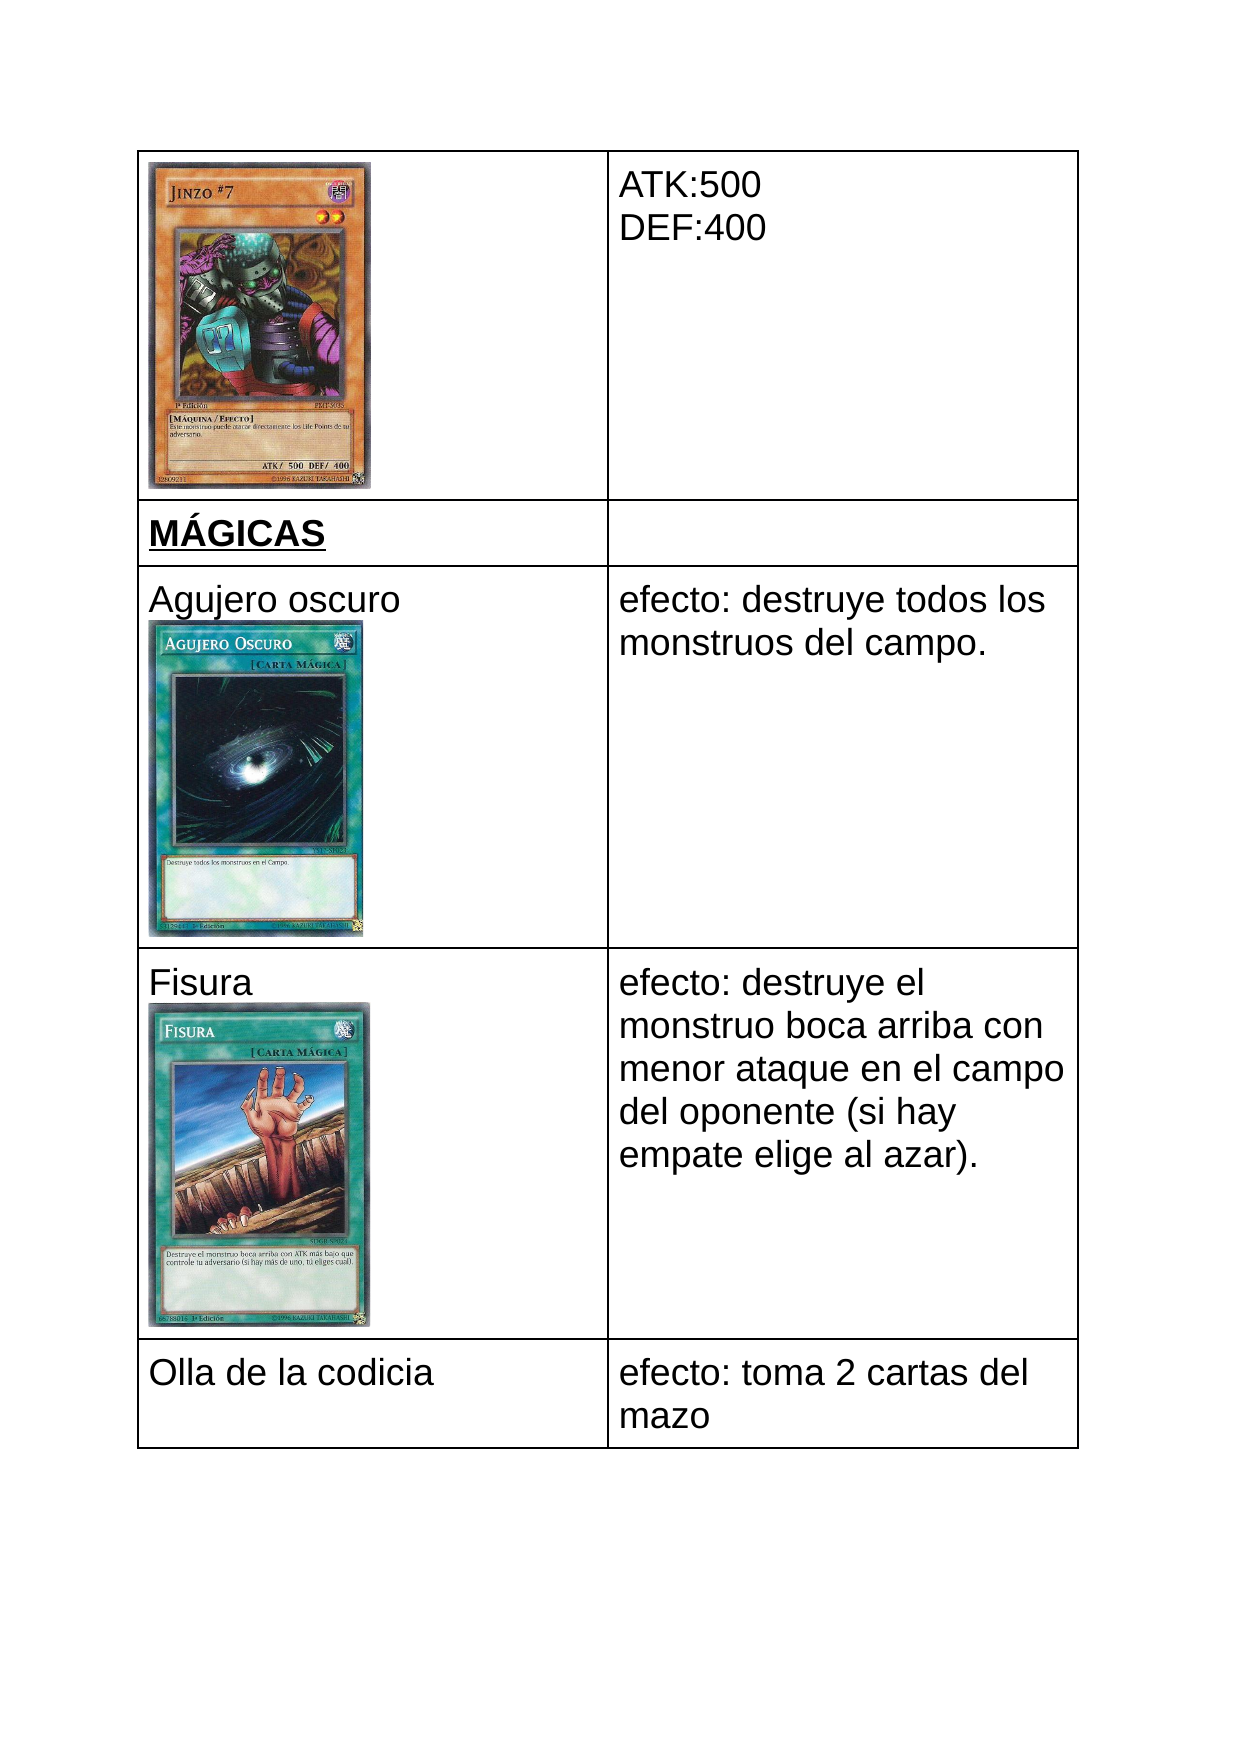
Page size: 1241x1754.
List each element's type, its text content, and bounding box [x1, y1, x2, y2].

table_cell Agujero oscuro [139, 567, 607, 947]
table_cell efecto: destruye el monstruo boca arriba con menor ataque en el campo del oponente (si hay empate elige al azar). [609, 949, 1077, 1337]
table_cell Olla de la codicia [139, 1340, 607, 1447]
table_cell ATK:500 DEF:400 [609, 152, 1077, 499]
table_cell MÁGICAS [139, 501, 607, 565]
picture [148, 1002, 371, 1327]
picture [148, 620, 364, 937]
picture [148, 162, 371, 489]
table_cell efecto: toma 2 cartas del mazo [609, 1340, 1077, 1447]
table_cell [609, 501, 1077, 565]
table_cell [139, 152, 607, 499]
table_cell efecto: destruye todos los monstruos del campo. [609, 567, 1077, 947]
table_cell Fisura [139, 949, 607, 1337]
